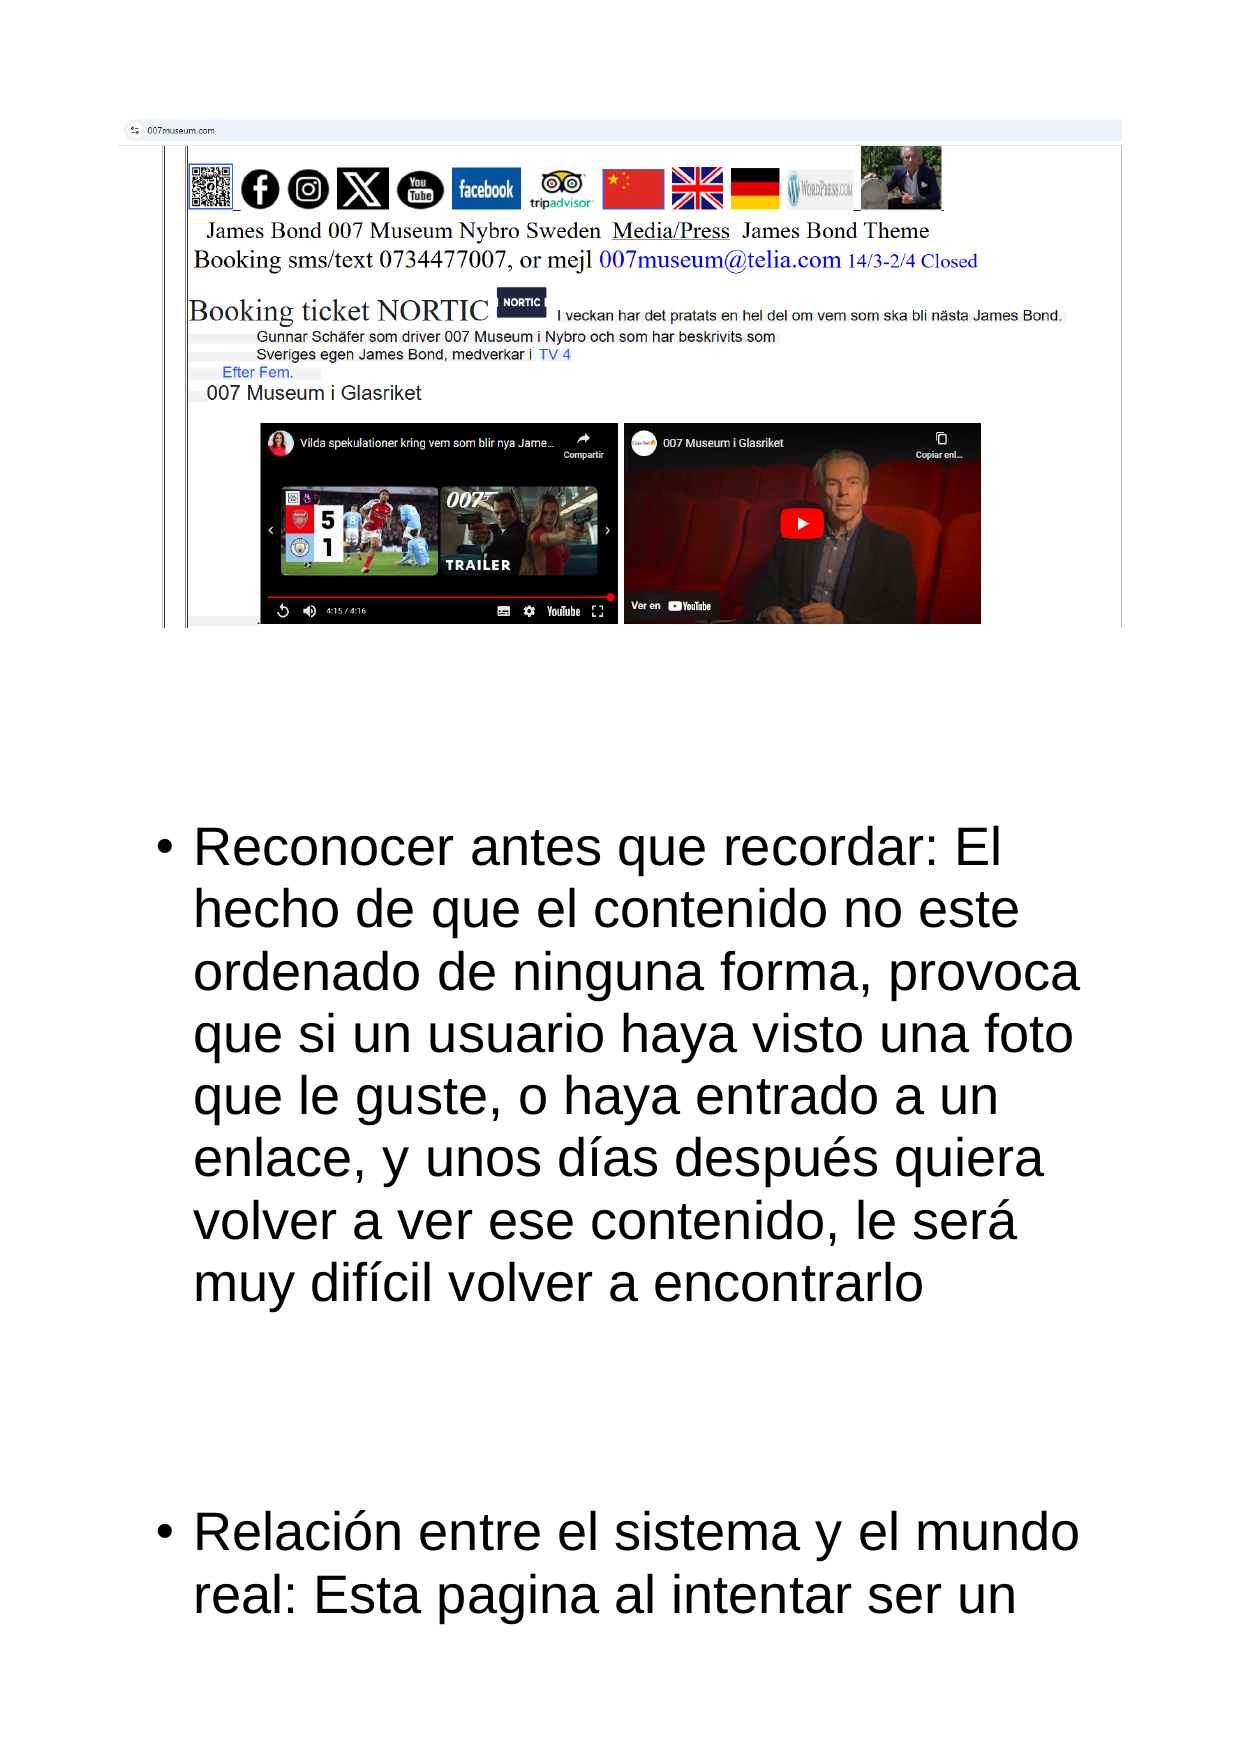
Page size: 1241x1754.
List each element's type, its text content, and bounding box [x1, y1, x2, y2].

list Relación entre el sistema y el mundo real: Esta pagina al intentar ser un [156, 1500, 1122, 1624]
picture [118, 118, 1123, 628]
list Reconocer antes que recordar: El hecho de que el contenido no este ordenado de ninguna forma, provoca que si un usuario haya visto una foto que le guste, o haya entrado a un enlace, y unos días después quiera volver a ver ese contenido, le será muy difícil volver a encontrarlo [156, 814, 1122, 1313]
